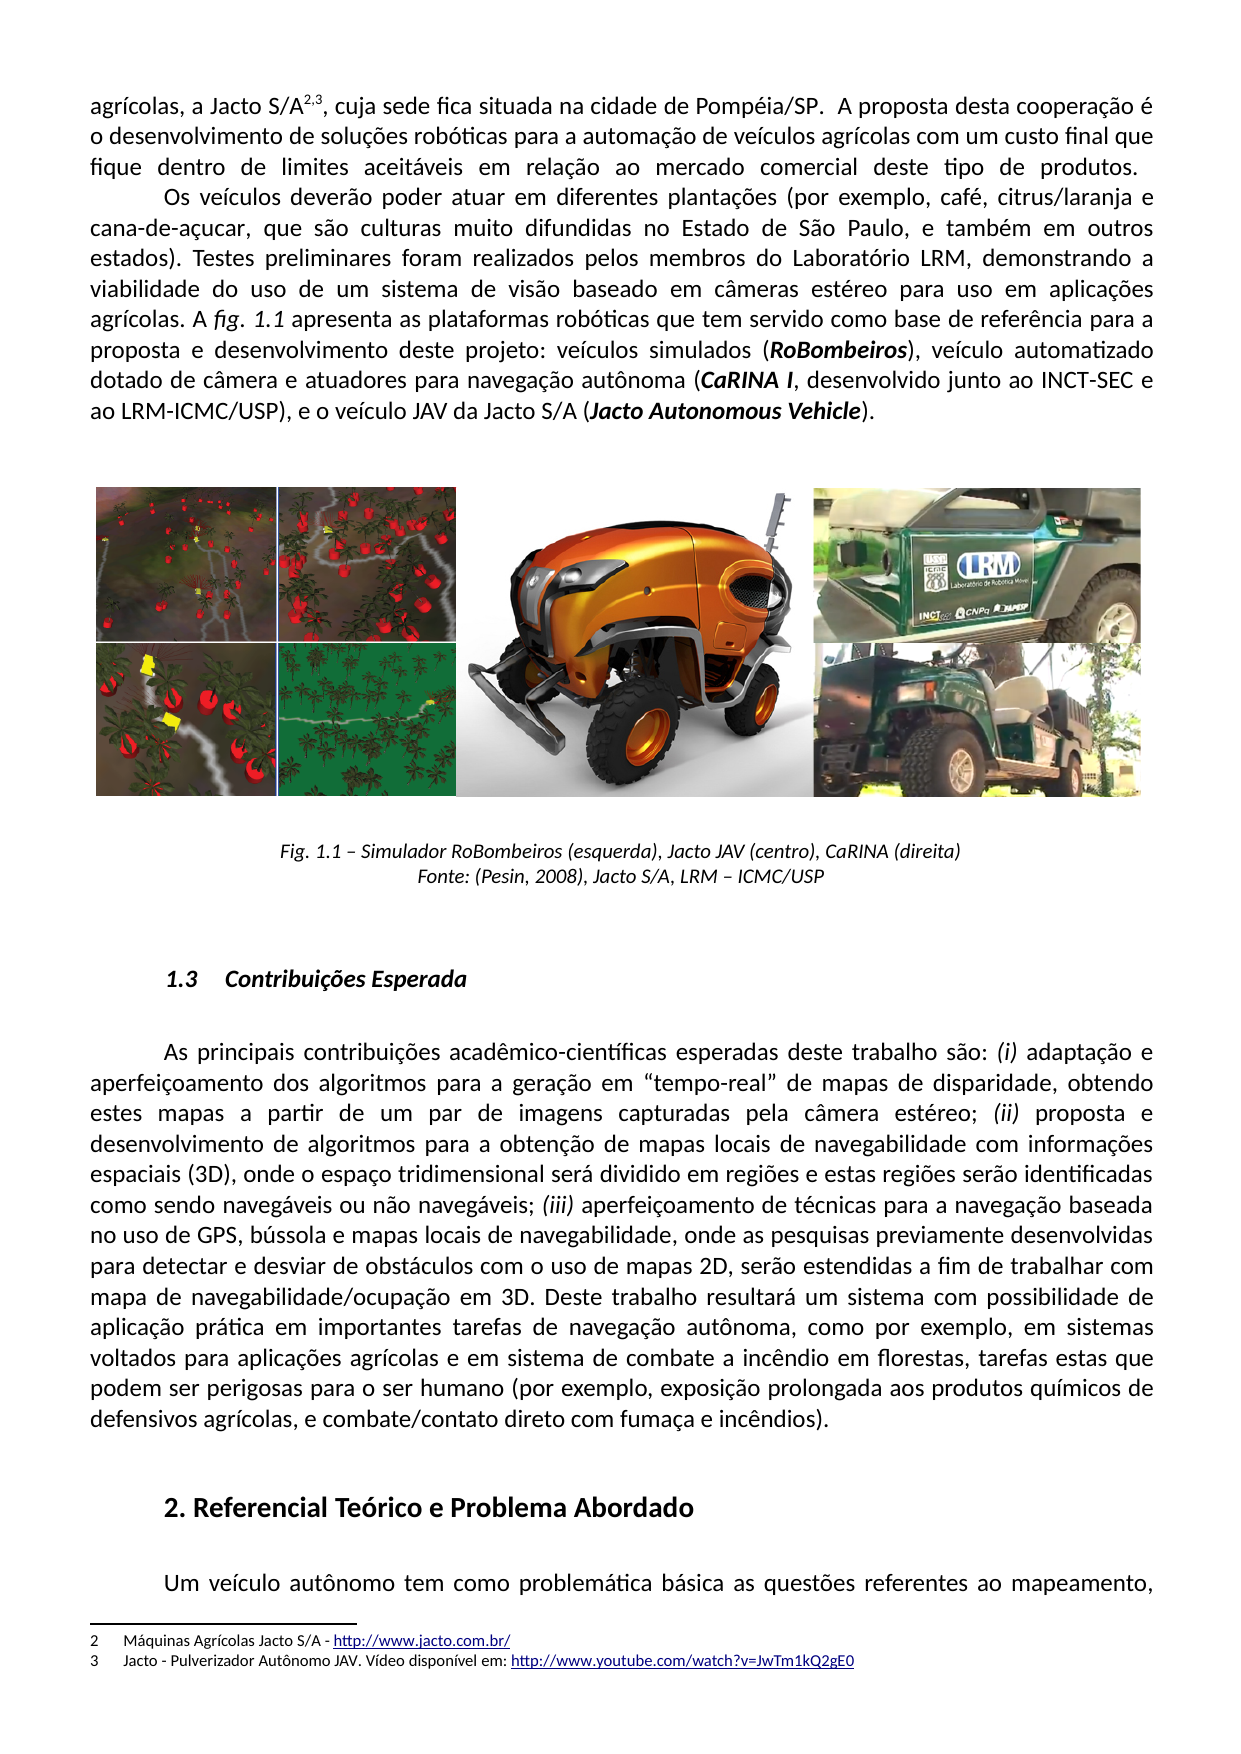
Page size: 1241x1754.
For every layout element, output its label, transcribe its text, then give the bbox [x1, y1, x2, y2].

table_header [799, 481, 1154, 833]
table_cell Fig. 1.1 – Simulador RoBombeiros (esquerda), Jacto JAV (centro), CaRINA (direita) Fonte: (Pesin, 2008), Jacto S/A, LRM – ICMC/USP [90, 833, 1154, 895]
table_header [470, 481, 799, 488]
subtitle 2. Referencial Teórico e Problema Abordado [90, 1489, 1154, 1524]
table_header [90, 481, 469, 833]
subtitle 1.3 Contribuições Esperada [165, 963, 1154, 993]
text Jacto - Pulverizador Autônomo JAV. Vídeo disponível em: http://www.youtube.com/watch?v=JwTm1kQ2gE0 [90, 1650, 1154, 1671]
text As principais contribuições acadêmico-científicas esperadas deste trabalho são: (i) adaptação e aperfeiçoamento dos algoritmos para a geração em “tempo-real” de mapas de disparidade, obtendo estes mapas a partir de um par de imagens capturadas pela câmera estéreo; (ii) proposta e desenvolvimento de algoritmos para a obtenção de mapas locais de navegabilidade com informações espaciais (3D), onde o espaço tridimensional será dividido em regiões e estas regiões serão identificadas como sendo navegáveis ou não navegáveis; (iii) aperfeiçoamento de técnicas para a navegação baseada no uso de GPS, bússola e mapas locais de navegabilidade, onde as pesquisas previamente desenvolvidas para detectar e desviar de obstáculos com o uso de mapas 2D, serão estendidas a fim de trabalhar com mapa de navegabilidade/ocupação em 3D. Deste trabalho resultará um sistema com possibilidade de aplicação prática em importantes tarefas de navegação autônoma, como por exemplo, em sistemas voltados para aplicações agrícolas e em sistema de combate a incêndio em florestas, tarefas estas que podem ser perigosas para o ser humano (por exemplo, exposição prolongada aos produtos químicos de defensivos agrícolas, e combate/contato direto com fumaça e incêndios). [90, 1036, 1154, 1433]
table_header [470, 797, 799, 833]
text Máquinas Agrícolas Jacto S/A - http://www.jacto.com.br/ [90, 1630, 1154, 1650]
text agrícolas, a Jacto S/A,, cuja sede fica situada na cidade de Pompéia/SP. A proposta desta cooperação é o desenvolvimento de soluções robóticas para a automação de veículos agrícolas com um custo final que fique dentro de limites aceitáveis em relação ao mercado comercial deste tipo de produtos. Os veículos deverão poder atuar em diferentes plantações (por exemplo, café, citrus/laranja e cana-de-açucar, que são culturas muito difundidas no Estado de São Paulo, e também em outros estados). Testes preliminares foram realizados pelos membros do Laboratório LRM, demonstrando a viabilidade do uso de um sistema de visão baseado em câmeras estéreo para uso em aplicações agrícolas. A fig. 1.1 apresenta as plataformas robóticas que tem servido como base de referência para a proposta e desenvolvimento deste projeto: veículos simulados (RoBombeiros), veículo automatizado dotado de câmera e atuadores para navegação autônoma (CaRINA I, desenvolvido junto ao INCT-SEC e ao LRM-ICMC/USP), e o veículo JAV da Jacto S/A (Jacto Autonomous Vehicle). [90, 90, 1154, 426]
text Um veículo autônomo tem como problemática básica as questões referentes ao mapeamento, [90, 1567, 1154, 1598]
